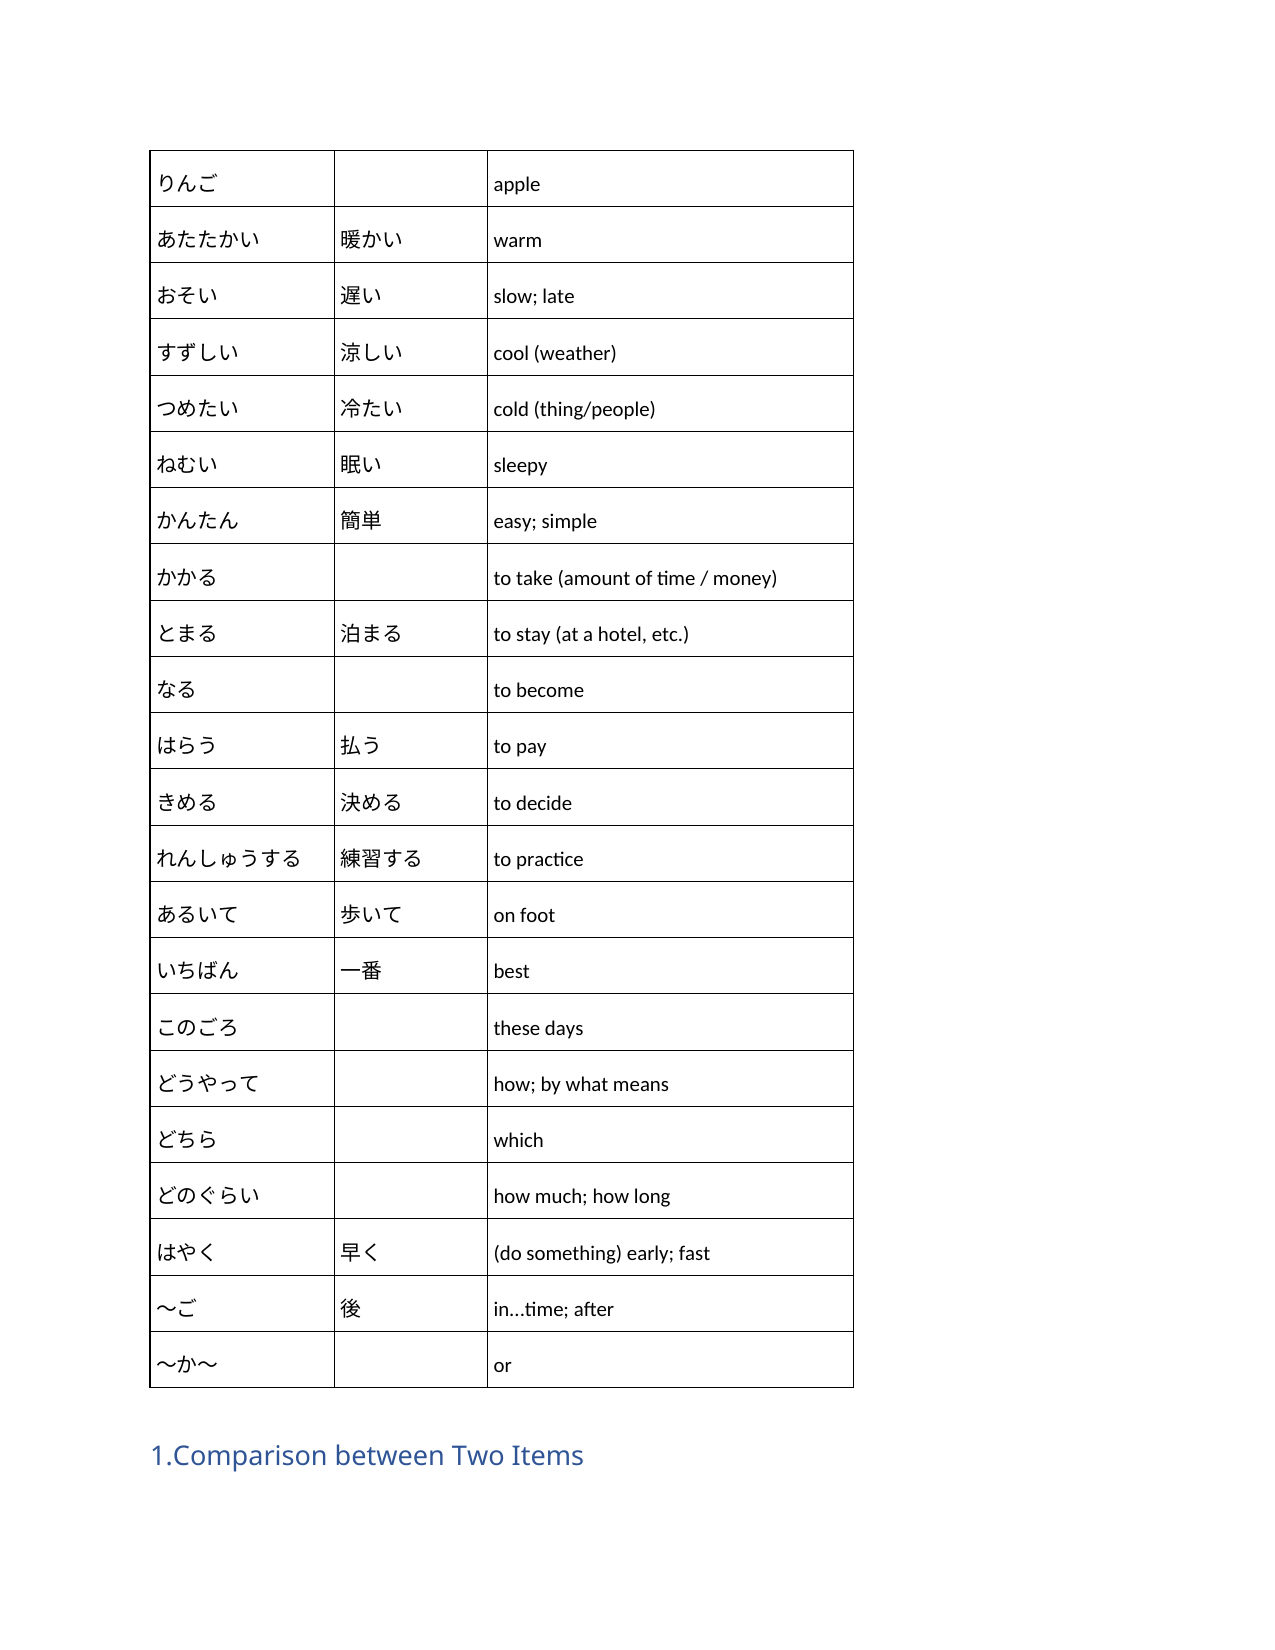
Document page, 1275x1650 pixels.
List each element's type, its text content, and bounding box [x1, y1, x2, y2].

table_cell 簡単 [335, 488, 487, 543]
table_cell 暖かい [335, 207, 487, 262]
table_cell 払う [335, 713, 487, 768]
table_cell あたたかい [151, 207, 334, 262]
table_cell to become [488, 657, 853, 712]
table_cell [335, 544, 487, 599]
table_cell 冷たい [335, 376, 487, 431]
table_cell to practice [488, 826, 853, 881]
table_cell 後 [335, 1276, 487, 1331]
table_cell かかる [151, 544, 334, 599]
table_cell あるいて [151, 882, 334, 937]
table_cell (do something) early; fast [488, 1219, 853, 1274]
table_cell which [488, 1107, 853, 1162]
table_cell [335, 151, 487, 206]
table_cell cool (weather) [488, 319, 853, 374]
subtitle Comparison between Two Items [150, 1436, 1125, 1473]
table_cell to pay [488, 713, 853, 768]
table_cell [335, 1107, 487, 1162]
table_cell [335, 657, 487, 712]
table_cell 遅い [335, 263, 487, 318]
table_cell 決める [335, 769, 487, 824]
table_cell to decide [488, 769, 853, 824]
table_cell ～ご [151, 1276, 334, 1331]
table_cell apple [488, 151, 853, 206]
table_cell とまる [151, 601, 334, 656]
table_cell 一番 [335, 938, 487, 993]
table_cell cold (thing/people) [488, 376, 853, 431]
table_cell 涼しい [335, 319, 487, 374]
table_cell [335, 994, 487, 1049]
table_cell 眠い [335, 432, 487, 487]
table_cell 練習する [335, 826, 487, 881]
table_cell on foot [488, 882, 853, 937]
table_cell ねむい [151, 432, 334, 487]
table_cell in...time; after [488, 1276, 853, 1331]
table_cell はらう [151, 713, 334, 768]
table_cell どのぐらい [151, 1163, 334, 1218]
table_cell すずしい [151, 319, 334, 374]
table_cell to take (amount of time / money) [488, 544, 853, 599]
table_cell 泊まる [335, 601, 487, 656]
table_cell easy; simple [488, 488, 853, 543]
table_cell warm [488, 207, 853, 262]
table_cell りんご [151, 151, 334, 206]
table_cell how; by what means [488, 1051, 853, 1106]
table_cell [335, 1332, 487, 1387]
table_cell どちら [151, 1107, 334, 1162]
table_cell きめる [151, 769, 334, 824]
table_cell 歩いて [335, 882, 487, 937]
table_cell れんしゅうする [151, 826, 334, 881]
table_cell 早く [335, 1219, 487, 1274]
table_cell どうやって [151, 1051, 334, 1106]
table_cell ～か～ [151, 1332, 334, 1387]
table_cell このごろ [151, 994, 334, 1049]
table_cell slow; late [488, 263, 853, 318]
table_cell [335, 1163, 487, 1218]
table_cell [335, 1051, 487, 1106]
table_cell はやく [151, 1219, 334, 1274]
table_cell or [488, 1332, 853, 1387]
table_cell to stay (at a hotel, etc.) [488, 601, 853, 656]
table_cell つめたい [151, 376, 334, 431]
table_cell sleepy [488, 432, 853, 487]
table_cell おそい [151, 263, 334, 318]
table_cell best [488, 938, 853, 993]
table_cell なる [151, 657, 334, 712]
table_cell these days [488, 994, 853, 1049]
table_cell かんたん [151, 488, 334, 543]
table_cell いちばん [151, 938, 334, 993]
table_cell how much; how long [488, 1163, 853, 1218]
